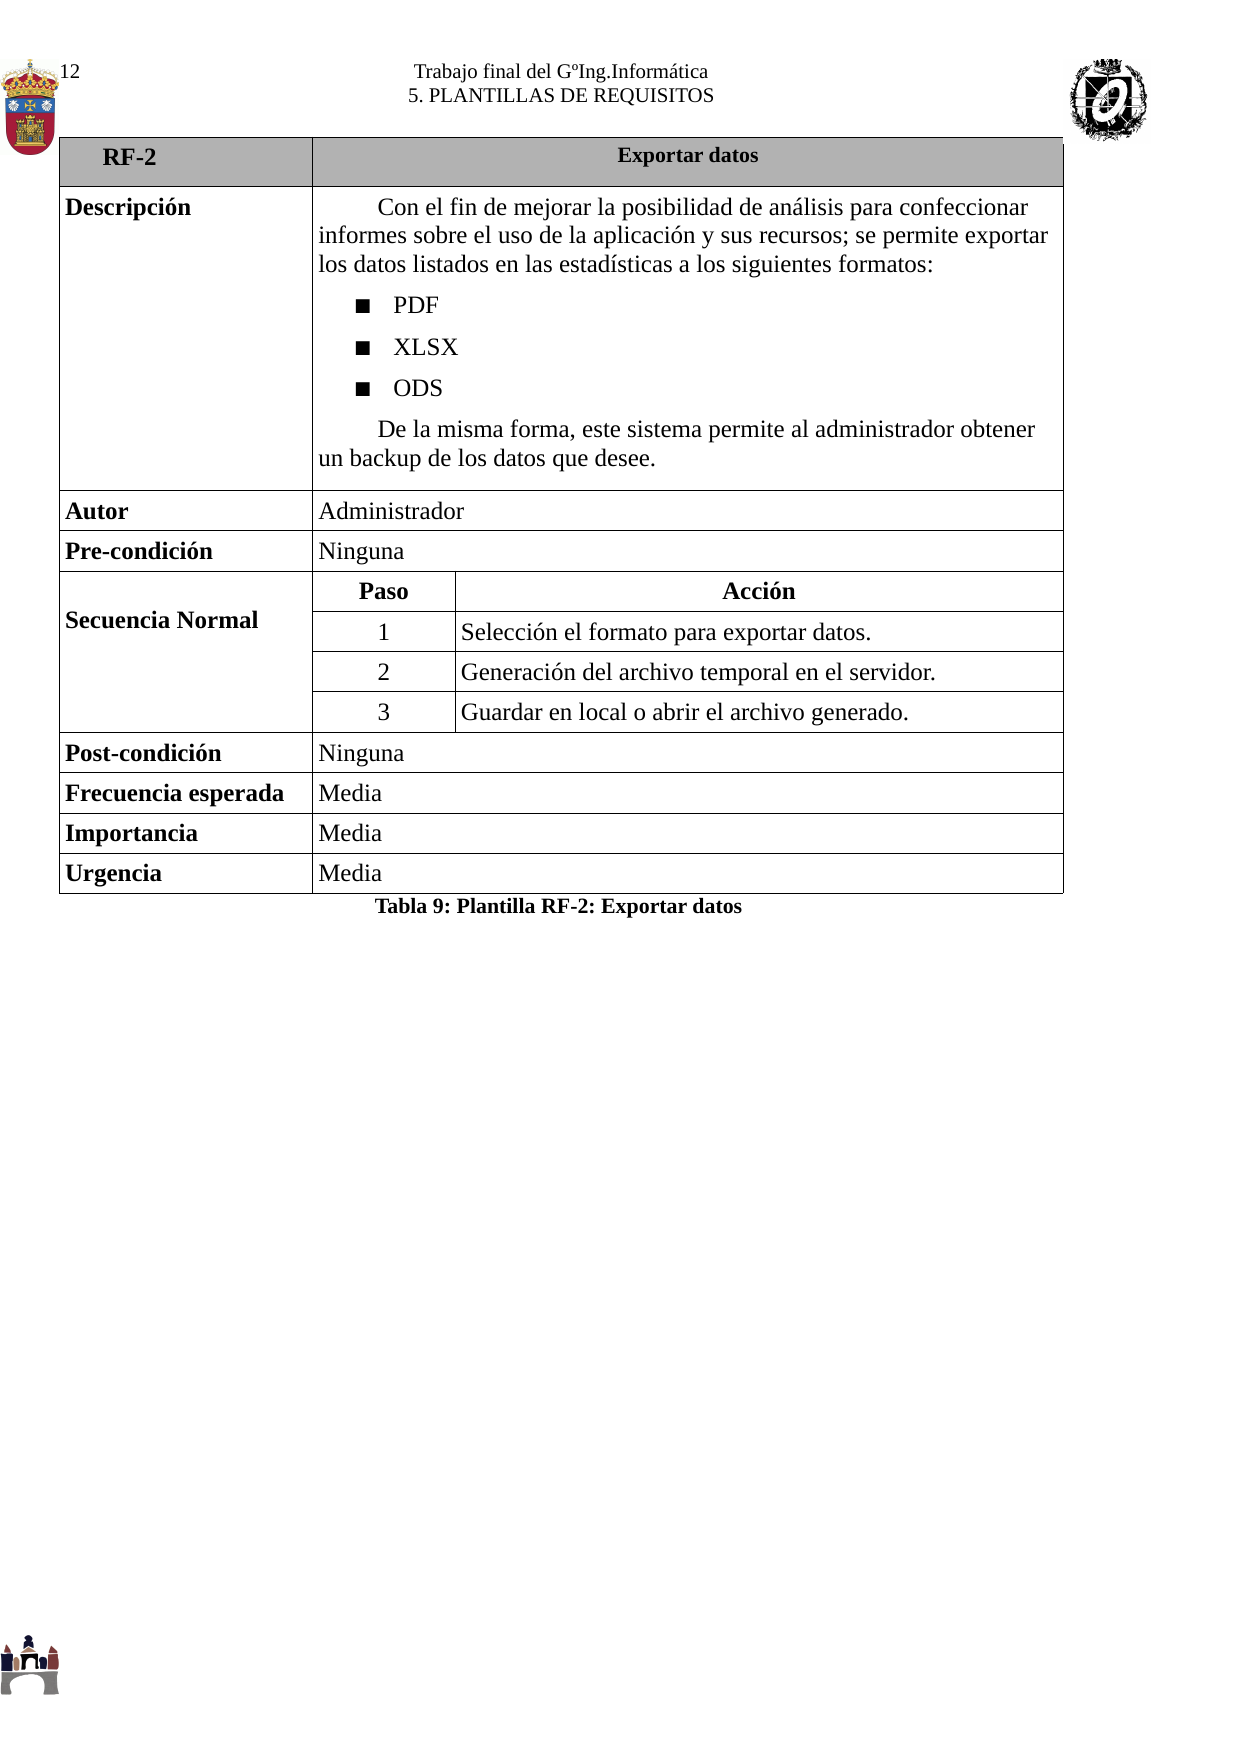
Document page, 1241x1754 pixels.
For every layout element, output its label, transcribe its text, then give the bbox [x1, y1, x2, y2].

table_cell 3 [313, 692, 455, 732]
table_cell Importancia [60, 814, 312, 853]
table_cell Ninguna [313, 733, 1063, 772]
table_cell Paso [313, 572, 455, 611]
table_cell Urgencia [60, 854, 312, 893]
table_cell 1 [313, 612, 455, 651]
text Tabla 9: Plantilla RF-2: Exportar datos [59, 894, 1063, 918]
table_cell Media [313, 814, 1063, 853]
table_cell Secuencia Normal [60, 572, 312, 732]
table_cell Guardar en local o abrir el archivo generado. [456, 692, 1063, 732]
table_cell Generación del archivo temporal en el servidor. [456, 652, 1063, 691]
table_cell Con el fin de mejorar la posibilidad de análisis para confeccionar informes sobre el uso de la aplicación y sus recursos; se permite exportar los datos listados en las estadísticas a los siguientes formatos: PDF XLSX ODS De la misma forma, este sistema permite al administrador obtener un backup de los datos que desee. [313, 187, 1063, 490]
table_cell Administrador [313, 491, 1063, 530]
table_cell Media [313, 854, 1063, 893]
table_cell Descripción [60, 187, 312, 490]
table_cell Post-condición [60, 733, 312, 772]
table_cell Acción [456, 572, 1063, 611]
table_cell Media [313, 773, 1063, 812]
table_cell Pre-condición [60, 531, 312, 571]
table_cell Frecuencia esperada [60, 773, 312, 812]
table_cell Selección el formato para exportar datos. [456, 612, 1063, 651]
picture [0, 59, 59, 155]
picture [0, 1634, 59, 1695]
table_header [60, 138, 312, 186]
table_cell 2 [313, 652, 455, 691]
table_cell Autor [60, 491, 312, 530]
table_header Exportar datos [313, 138, 1063, 186]
picture [1063, 59, 1152, 144]
table_cell Ninguna [313, 531, 1063, 571]
